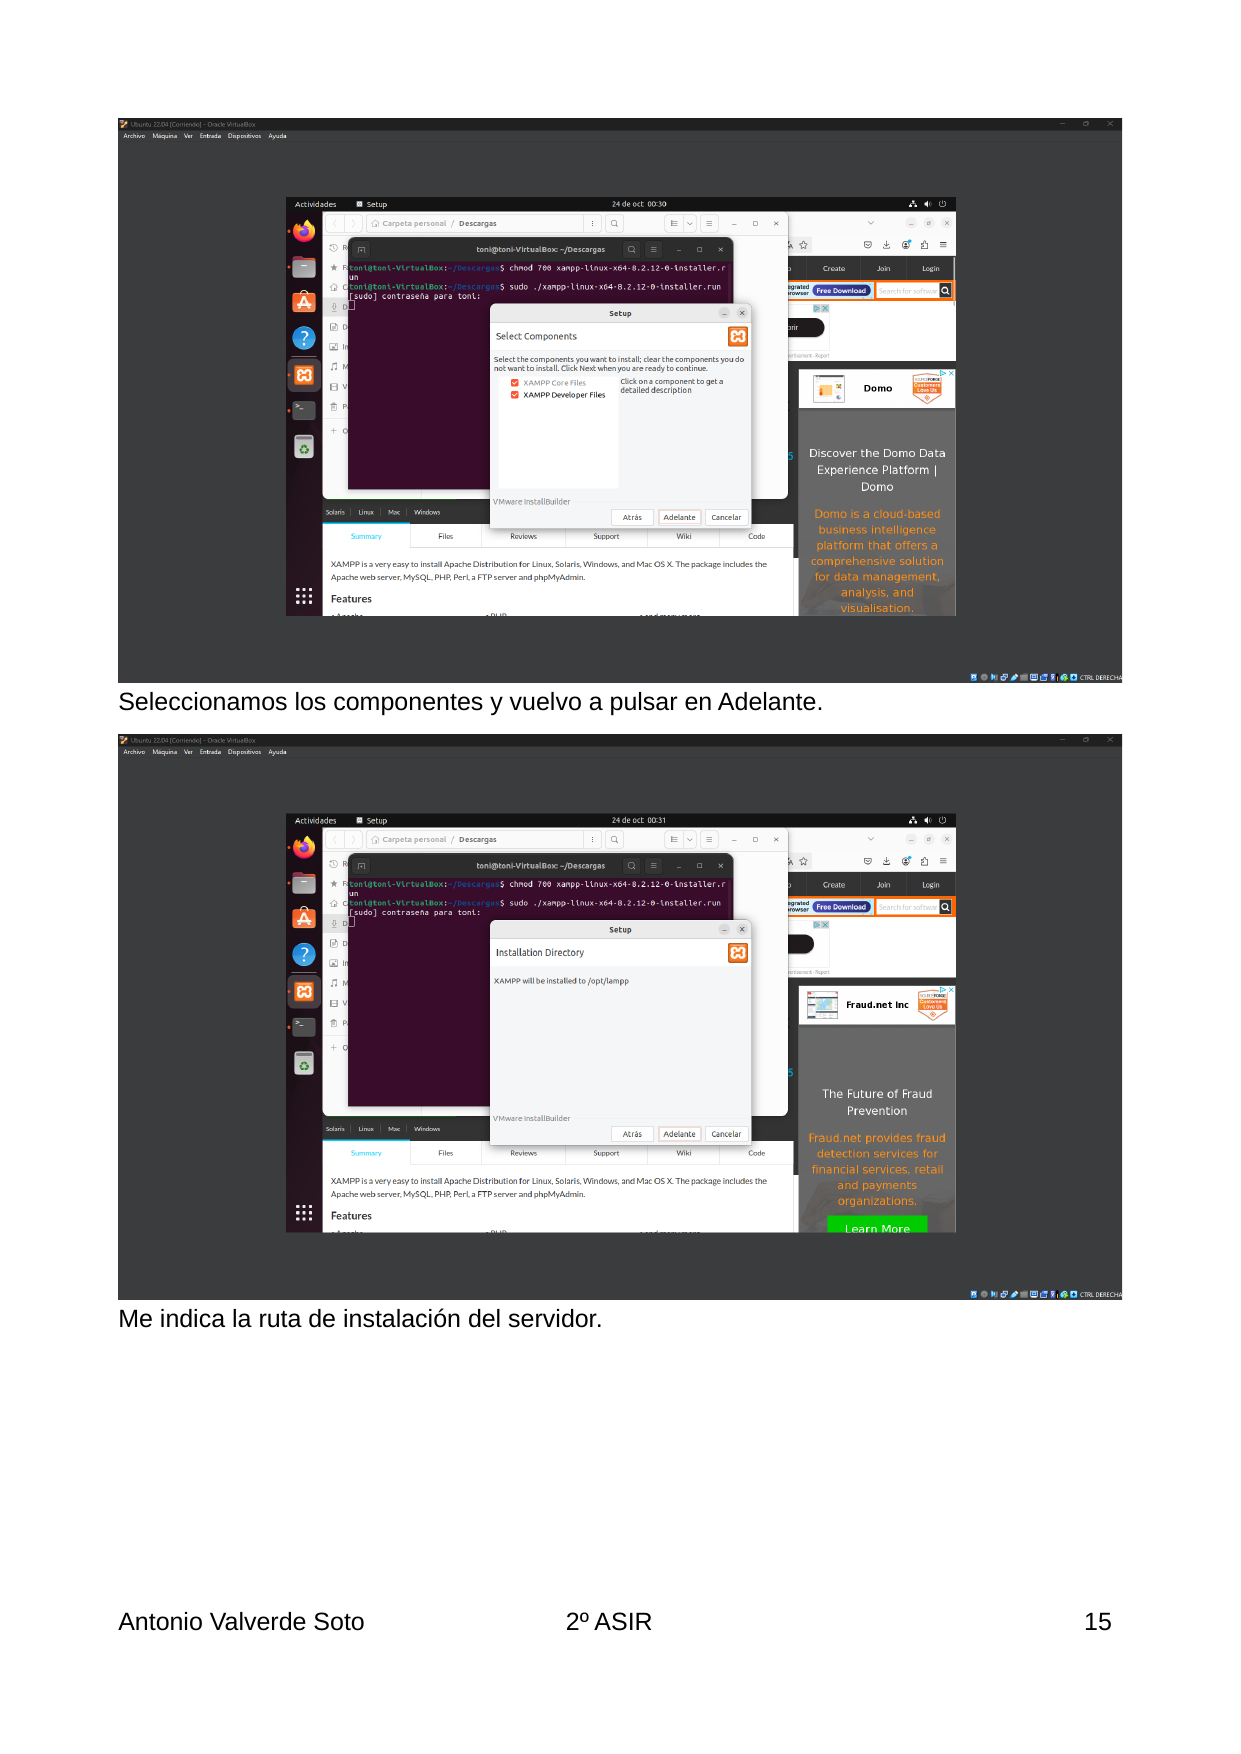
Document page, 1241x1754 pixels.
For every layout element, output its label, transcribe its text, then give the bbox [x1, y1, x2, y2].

text Me indica la ruta de instalación del servidor. [118, 1300, 1122, 1332]
picture [118, 734, 1123, 1300]
picture [118, 118, 1123, 683]
text Seleccionamos los componentes y vuelvo a pulsar en Adelante. [118, 683, 1122, 716]
